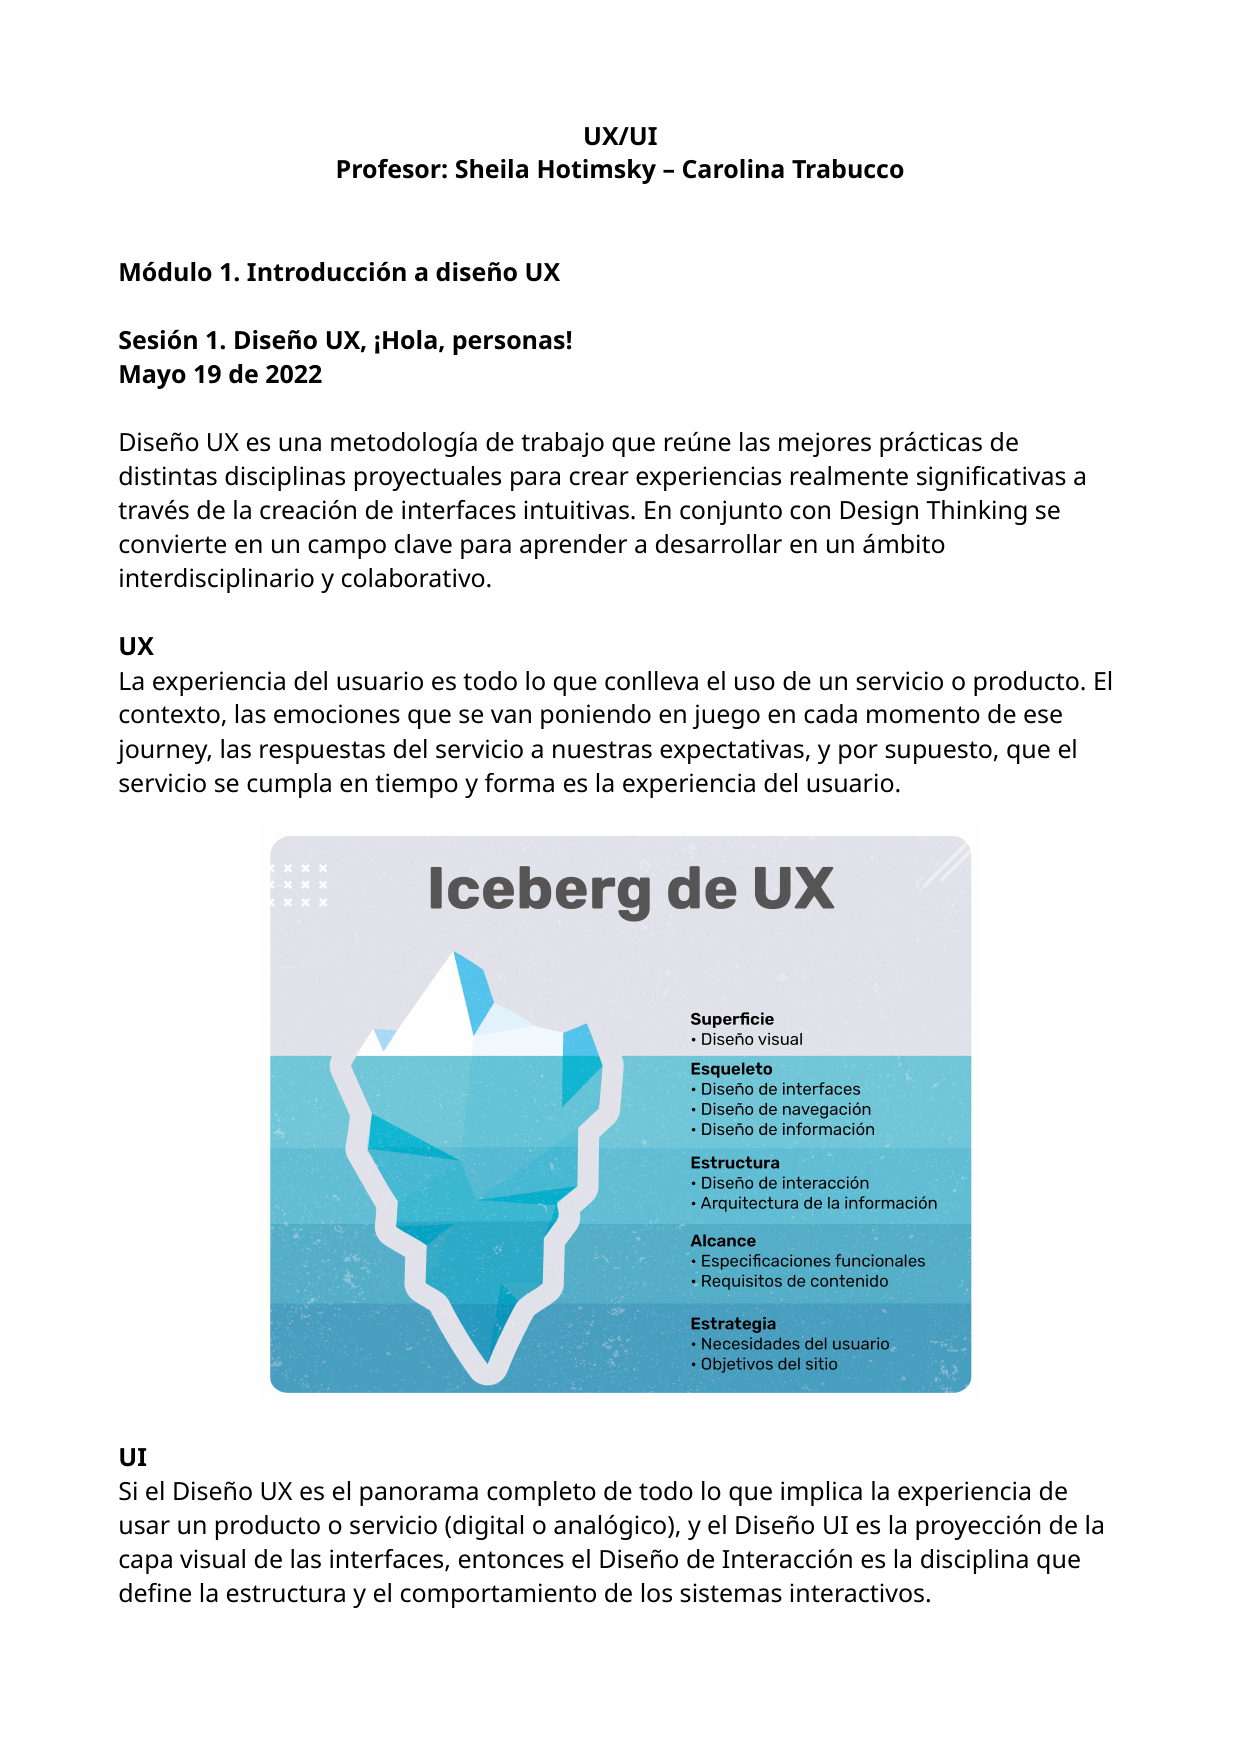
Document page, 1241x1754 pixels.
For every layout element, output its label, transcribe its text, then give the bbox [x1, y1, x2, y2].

text Mayo 19 de 2022 [118, 357, 1122, 391]
text Módulo 1. Introducción a diseño UX [118, 254, 1122, 288]
text Si el Diseño UX es el panorama completo de todo lo que implica la experiencia de usar un producto o servicio (digital o analógico), y el Diseño UI es la proyección de la capa visual de las interfaces, entonces el Diseño de Interacción es la disciplina que define la estructura y el comportamiento de los sistemas interactivos. [118, 1474, 1122, 1610]
text Profesor: Sheila Hotimsky – Carolina Trabucco [118, 152, 1122, 186]
text UX [118, 629, 1122, 663]
text La experiencia del usuario es todo lo que conlleva el uso de un servicio o producto. El contexto, las emociones que se van poniendo en juego en cada momento de ese journey, las respuestas del servicio a nuestras expectativas, y por supuesto, que el servicio se cumpla en tiempo y forma es la experiencia del usuario. [118, 663, 1122, 799]
picture [258, 823, 983, 1405]
text Sesión 1. Diseño UX, ¡Hola, personas! [118, 322, 1122, 357]
text UI [118, 799, 1122, 1474]
text Diseño UX es una metodología de trabajo que reúne las mejores prácticas de distintas disciplinas proyectuales para crear experiencias realmente significativas a través de la creación de interfaces intuitivas. En conjunto con Design Thinking se convierte en un campo clave para aprender a desarrollar en un ámbito interdisciplinario y colaborativo. [118, 425, 1122, 595]
text UX/UI [118, 118, 1122, 152]
